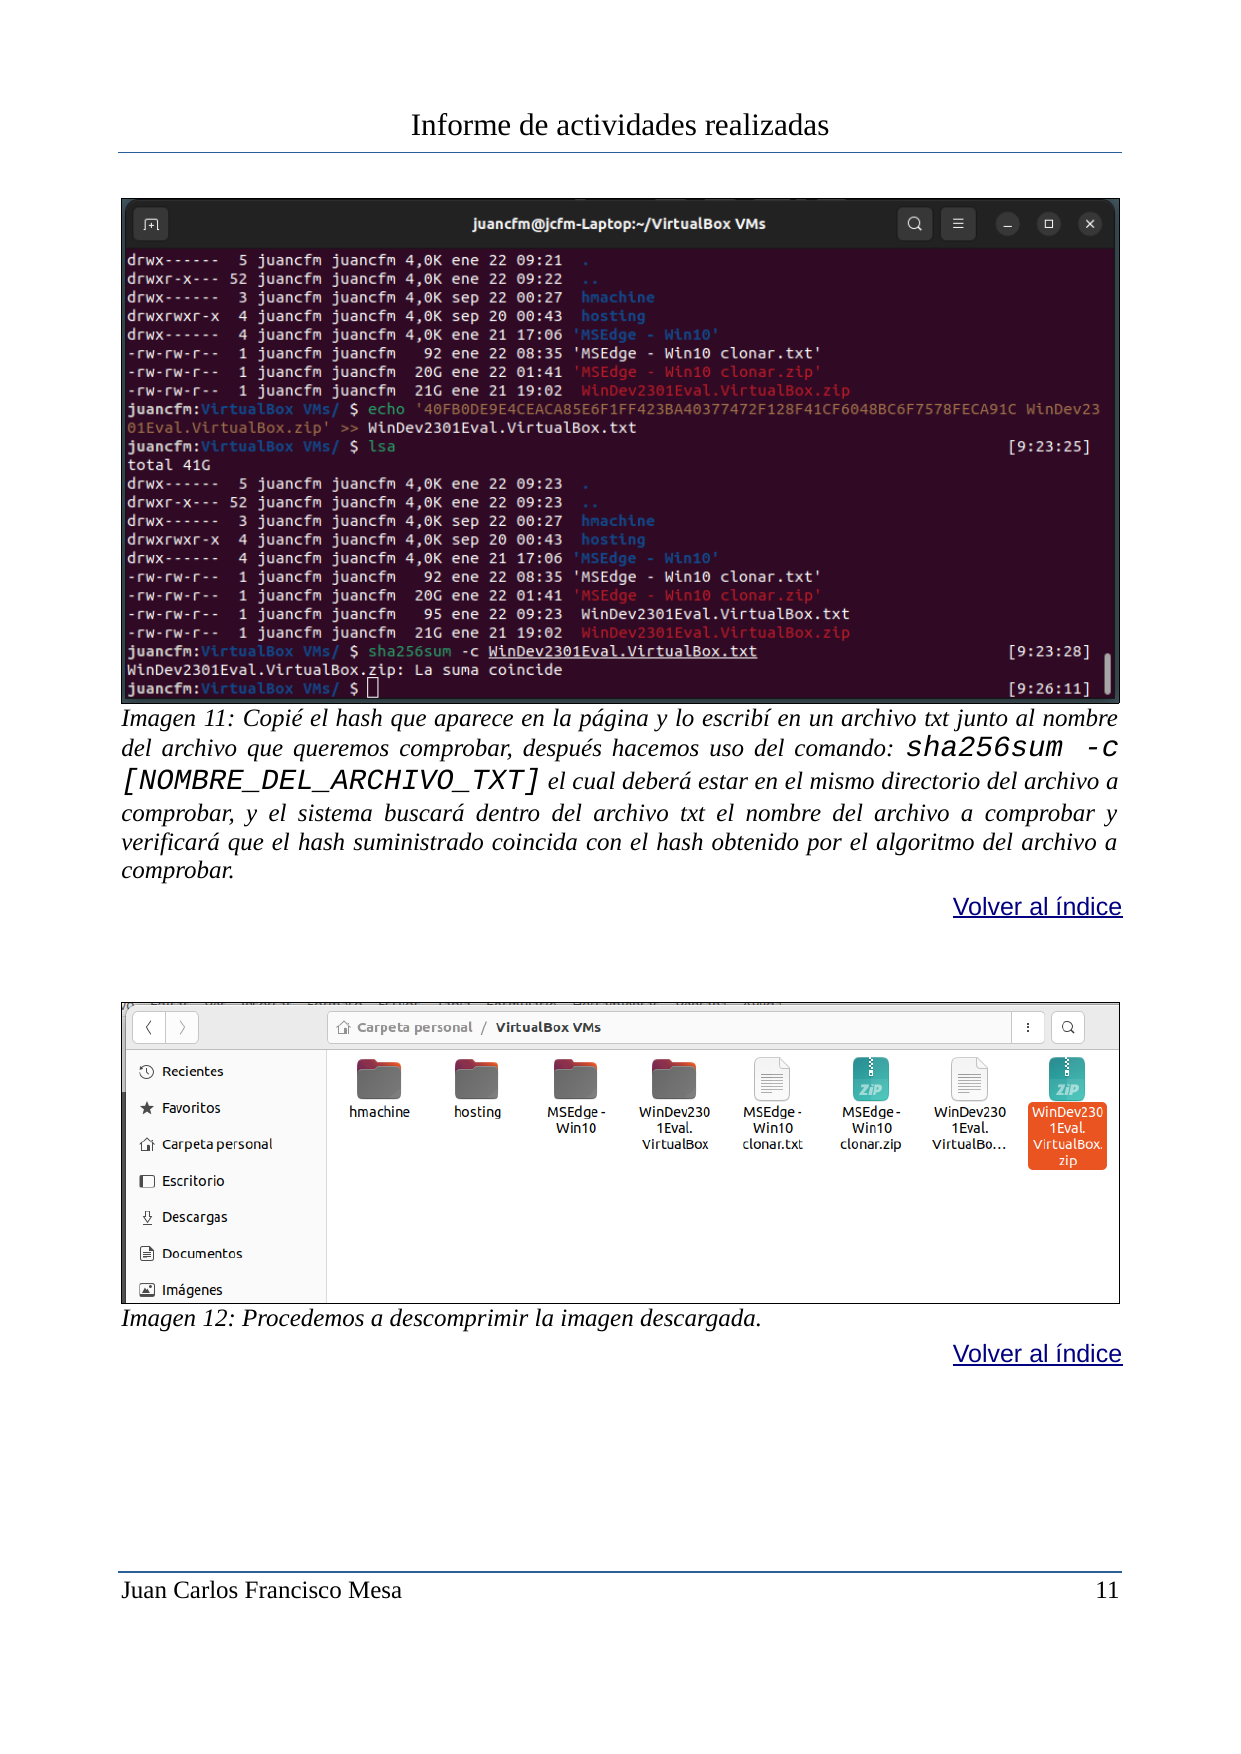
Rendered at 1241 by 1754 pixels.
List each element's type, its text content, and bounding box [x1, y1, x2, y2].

text Volver al índice [118, 183, 1122, 920]
text Imagen 11: Copié el hash que aparece en la página y lo escribí en un archivo txt junto al nombre del archivo que queremos comprobar, después hacemos uso del comando: sha256sum -c [NOMBRE_DEL_ARCHIVO_TXT] el cual deberá estar en el mismo directorio del archivo a comprobar, y el sistema buscará dentro del archivo txt el nombre del archivo a comprobar y verificará que el hash suministrado coincida con el hash obtenido por el algoritmo del archivo a comprobar. [121, 704, 1119, 884]
text Volver al índice [118, 987, 1122, 1368]
text Imagen 12: Procedemos a descomprimir la imagen descargada. [121, 1304, 1119, 1332]
picture [122, 199, 1119, 703]
picture [122, 1003, 1119, 1303]
